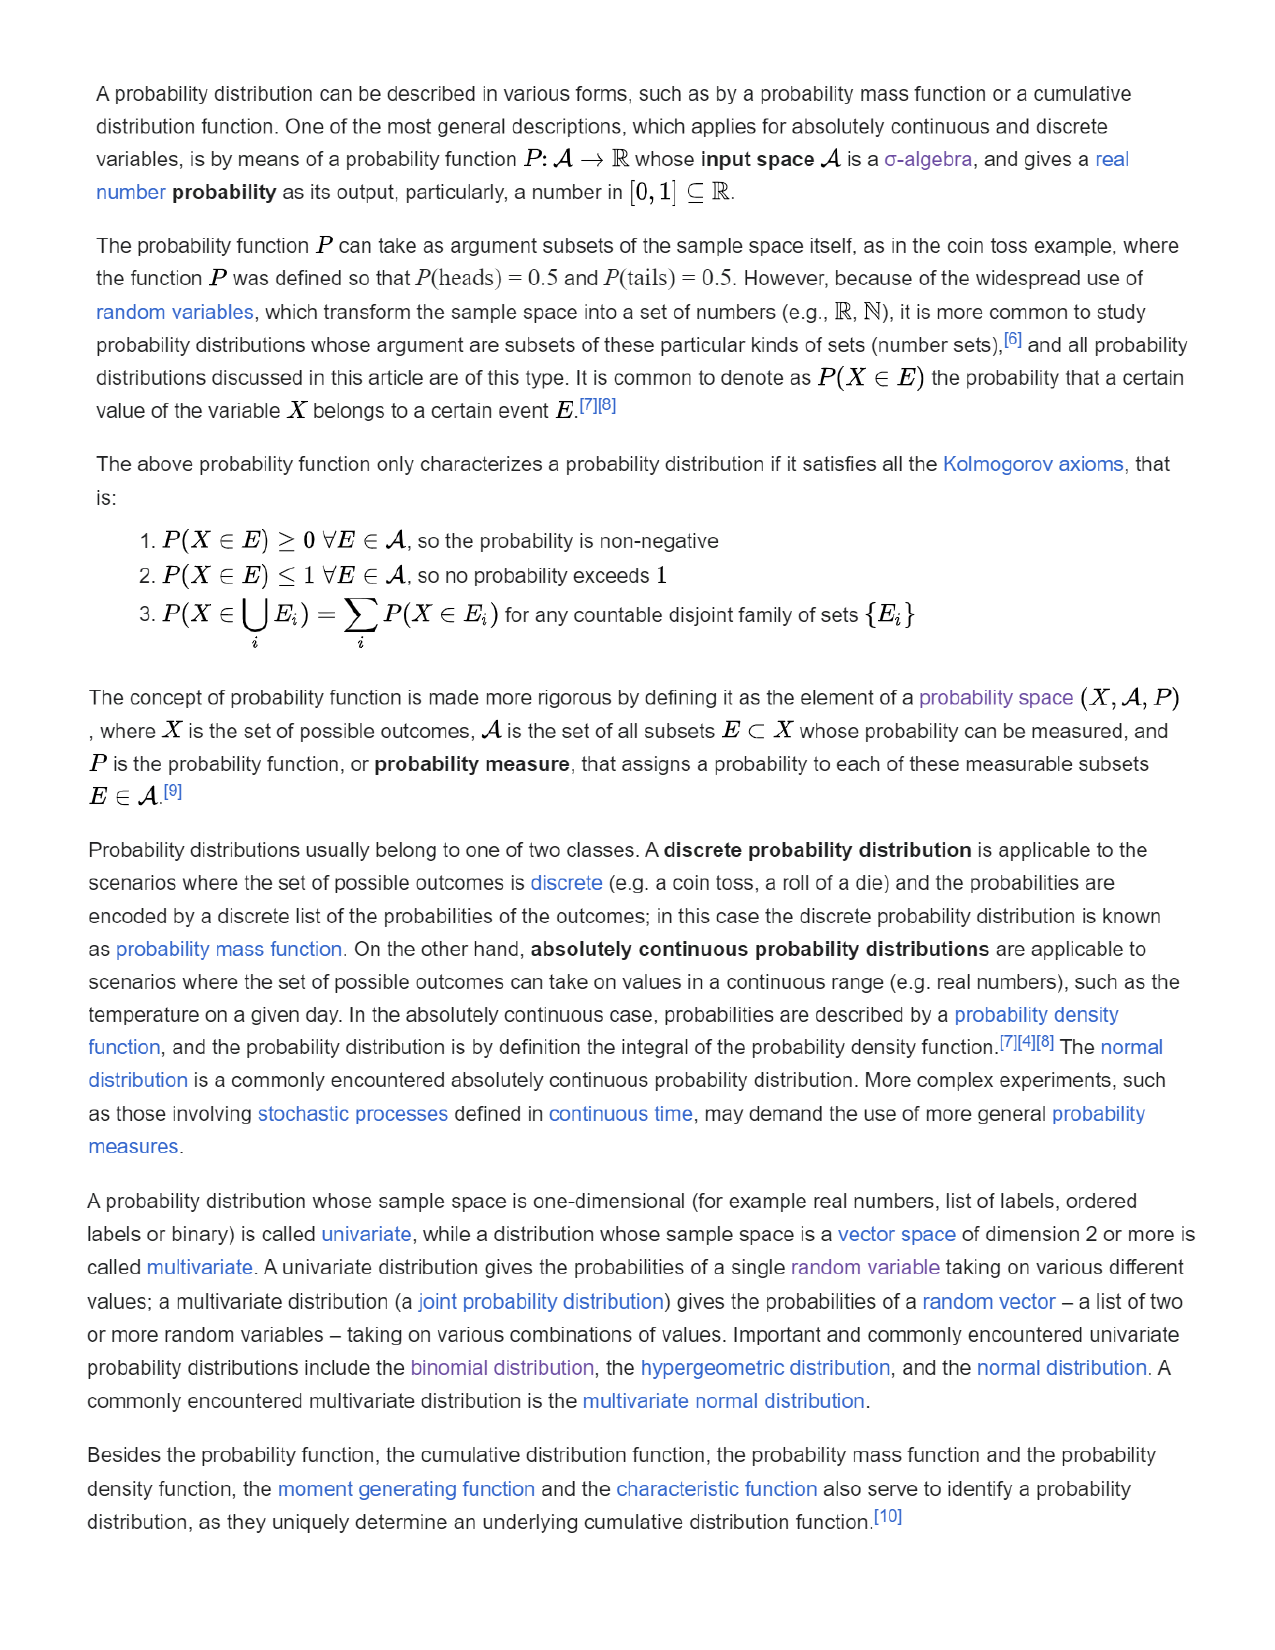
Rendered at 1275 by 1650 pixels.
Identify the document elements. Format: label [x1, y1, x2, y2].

picture [75, 676, 1200, 1167]
picture [75, 75, 1200, 658]
picture [75, 1185, 1200, 1558]
